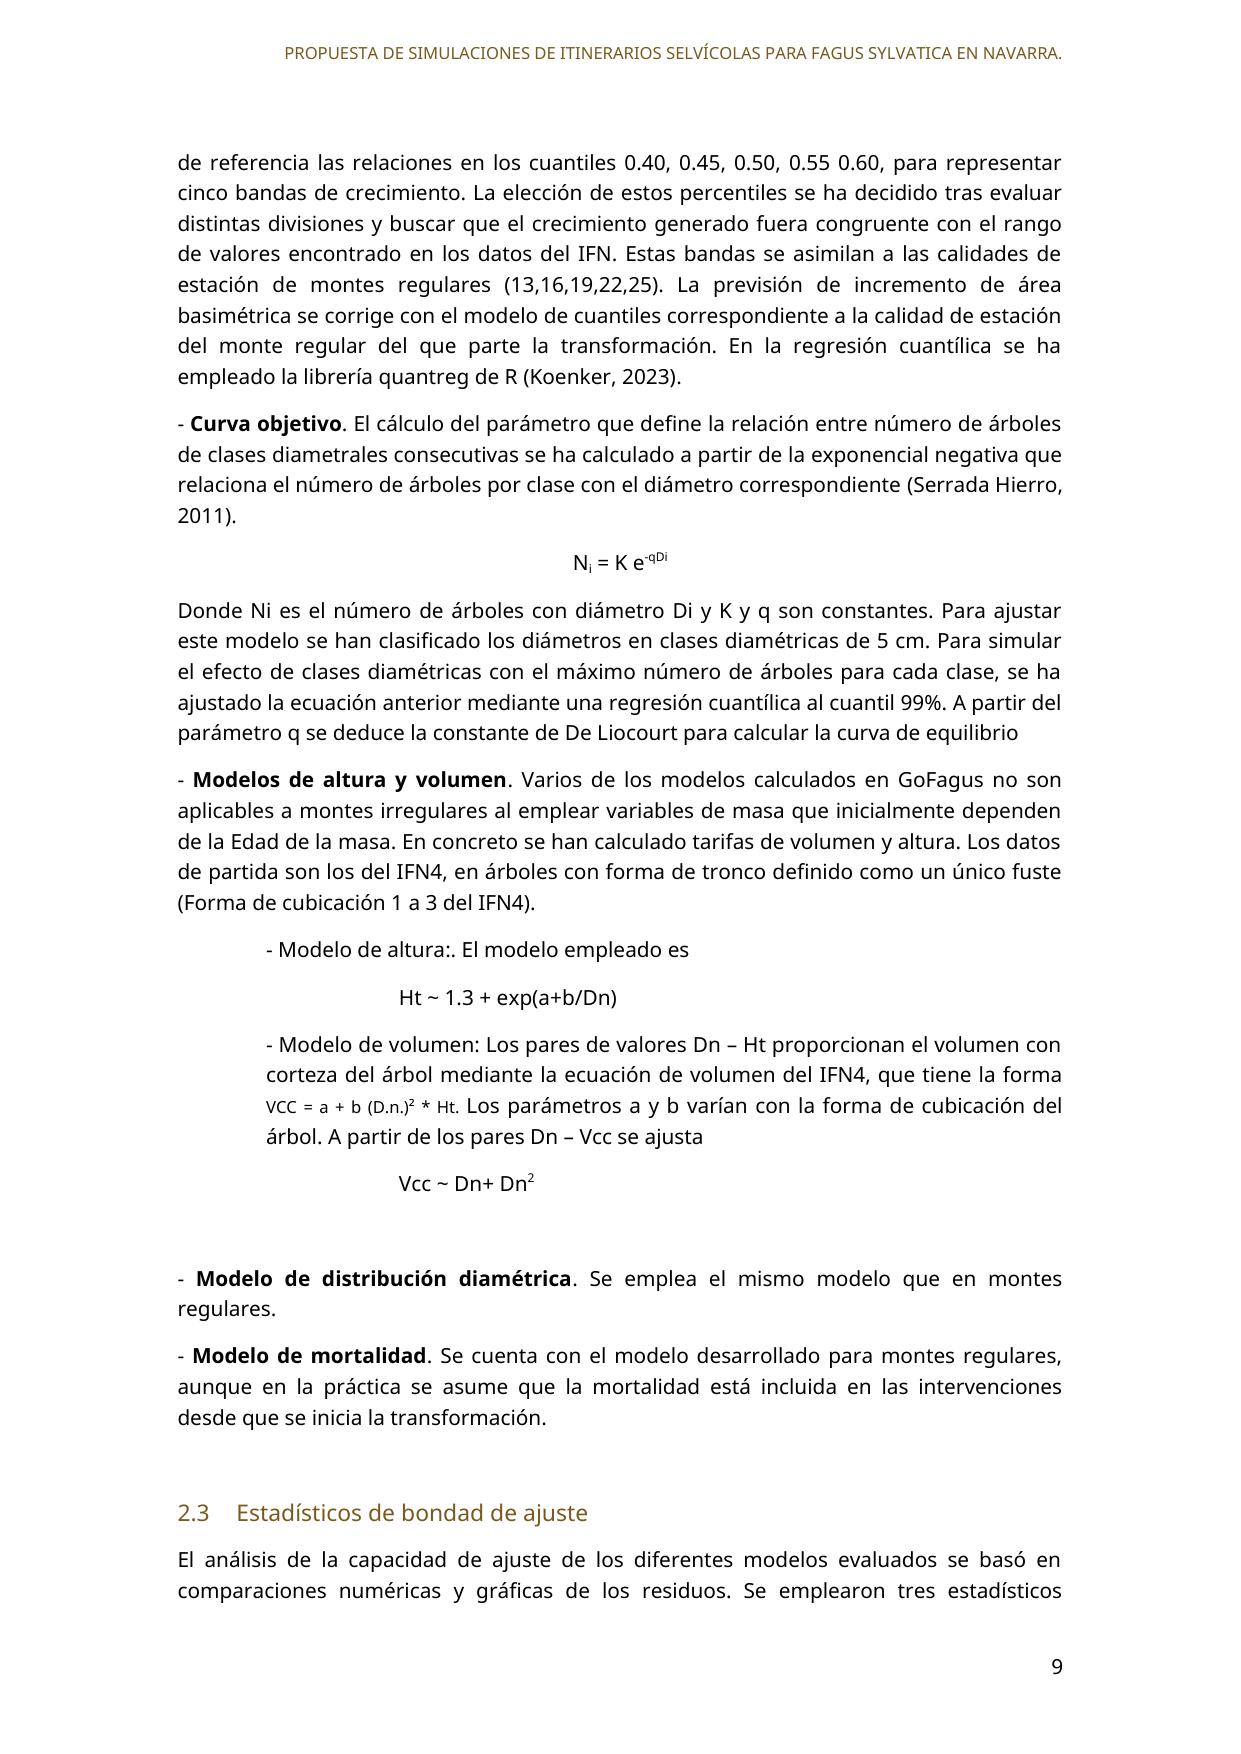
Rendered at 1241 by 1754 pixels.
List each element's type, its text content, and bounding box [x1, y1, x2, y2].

text Ni = K e-qDi [177, 548, 1063, 577]
text Donde Ni es el número de árboles con diámetro Di y K y q son constantes. Para ajustar este modelo se han clasificado los diámetros en clases diamétricas de 5 cm. Para simular el efecto de clases diamétricas con el máximo número de árboles para cada clase, se ha ajustado la ecuación anterior mediante una regresión cuantílica al cuantil 99%. A partir del parámetro q se deduce la constante de De Liocourt para calcular la curva de equilibrio [177, 596, 1063, 747]
text Vcc ~ Dn+ Dn2 [266, 1169, 1063, 1197]
text - Modelos de altura y volumen. Varios de los modelos calculados en GoFagus no son aplicables a montes irregulares al emplear variables de masa que inicialmente dependen de la Edad de la masa. En concreto se han calculado tarifas de volumen y altura. Los datos de partida son los del IFN4, en árboles con forma de tronco definido como un único fuste (Forma de cubicación 1 a 3 del IFN4). [177, 766, 1063, 916]
text Ht ~ 1.3 + exp(a+b/Dn) [266, 983, 1063, 1011]
text - Modelo de distribución diamétrica. Se emplea el mismo modelo que en montes regulares. [177, 1264, 1063, 1323]
subtitle Estadísticos de bondad de ajuste [177, 1497, 1063, 1529]
text - Modelo de mortalidad. Se cuenta con el modelo desarrollado para montes regulares, aunque en la práctica se asume que la mortalidad está incluida en las intervenciones desde que se inicia la transformación. [177, 1342, 1063, 1431]
text - Modelo de volumen: Los pares de valores Dn – Ht proporcionan el volumen con corteza del árbol mediante la ecuación de volumen del IFN4, que tiene la forma VCC = a + b (D.n.)² * Ht. Los parámetros a y b varían con la forma de cubicación del árbol. A partir de los pares Dn – Vcc se ajusta [266, 1030, 1063, 1150]
text - Curva objetivo. El cálculo del parámetro que define la relación entre número de árboles de clases diametrales consecutivas se ha calculado a partir de la exponencial negativa que relaciona el número de árboles por clase con el diámetro correspondiente (Serrada Hierro, 2011). [177, 409, 1063, 529]
text El análisis de la capacidad de ajuste de los diferentes modelos evaluados se basó en comparaciones numéricas y gráficas de los residuos. Se emplearon tres estadísticos [177, 1545, 1063, 1604]
text de referencia las relaciones en los cuantiles 0.40, 0.45, 0.50, 0.55 0.60, para representar cinco bandas de crecimiento. La elección de estos percentiles se ha decidido tras evaluar distintas divisiones y buscar que el crecimiento generado fuera congruente con el rango de valores encontrado en los datos del IFN. Estas bandas se asimilan a las calidades de estación de montes regulares (13,16,19,22,25). La previsión de incremento de área basimétrica se corrige con el modelo de cuantiles correspondiente a la calidad de estación del monte regular del que parte la transformación. En la regresión cuantílica se ha empleado la librería quantreg de R (Koenker, 2023). [177, 148, 1063, 390]
text - Modelo de altura:. El modelo empleado es [266, 935, 1063, 964]
